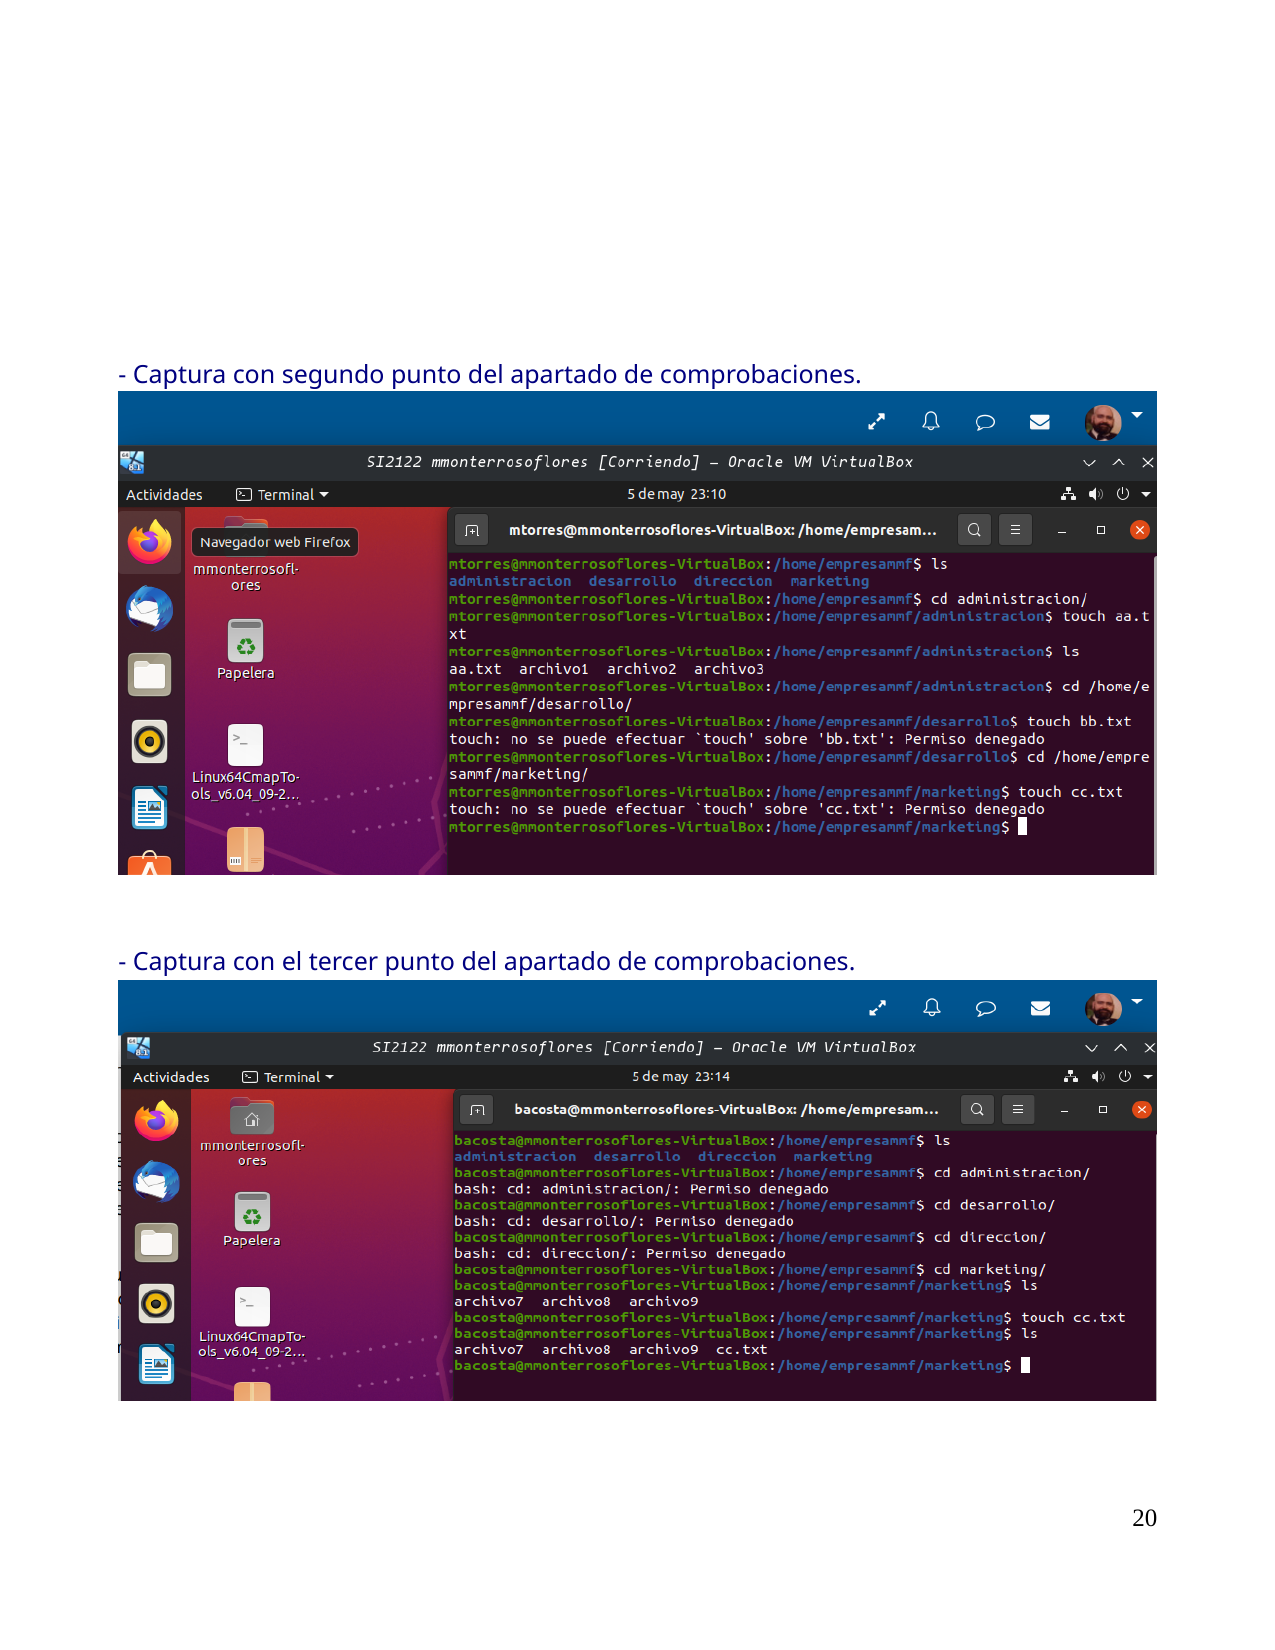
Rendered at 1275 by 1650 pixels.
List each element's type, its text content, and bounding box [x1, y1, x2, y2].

text - Captura con el tercer punto del apartado de comprobaciones. [118, 943, 1157, 977]
table_header [118, 875, 1157, 909]
picture [118, 390, 1157, 875]
table_header [118, 1401, 1157, 1435]
picture [118, 977, 1157, 1401]
text - Captura con segundo punto del apartado de comprobaciones. [118, 357, 1157, 390]
